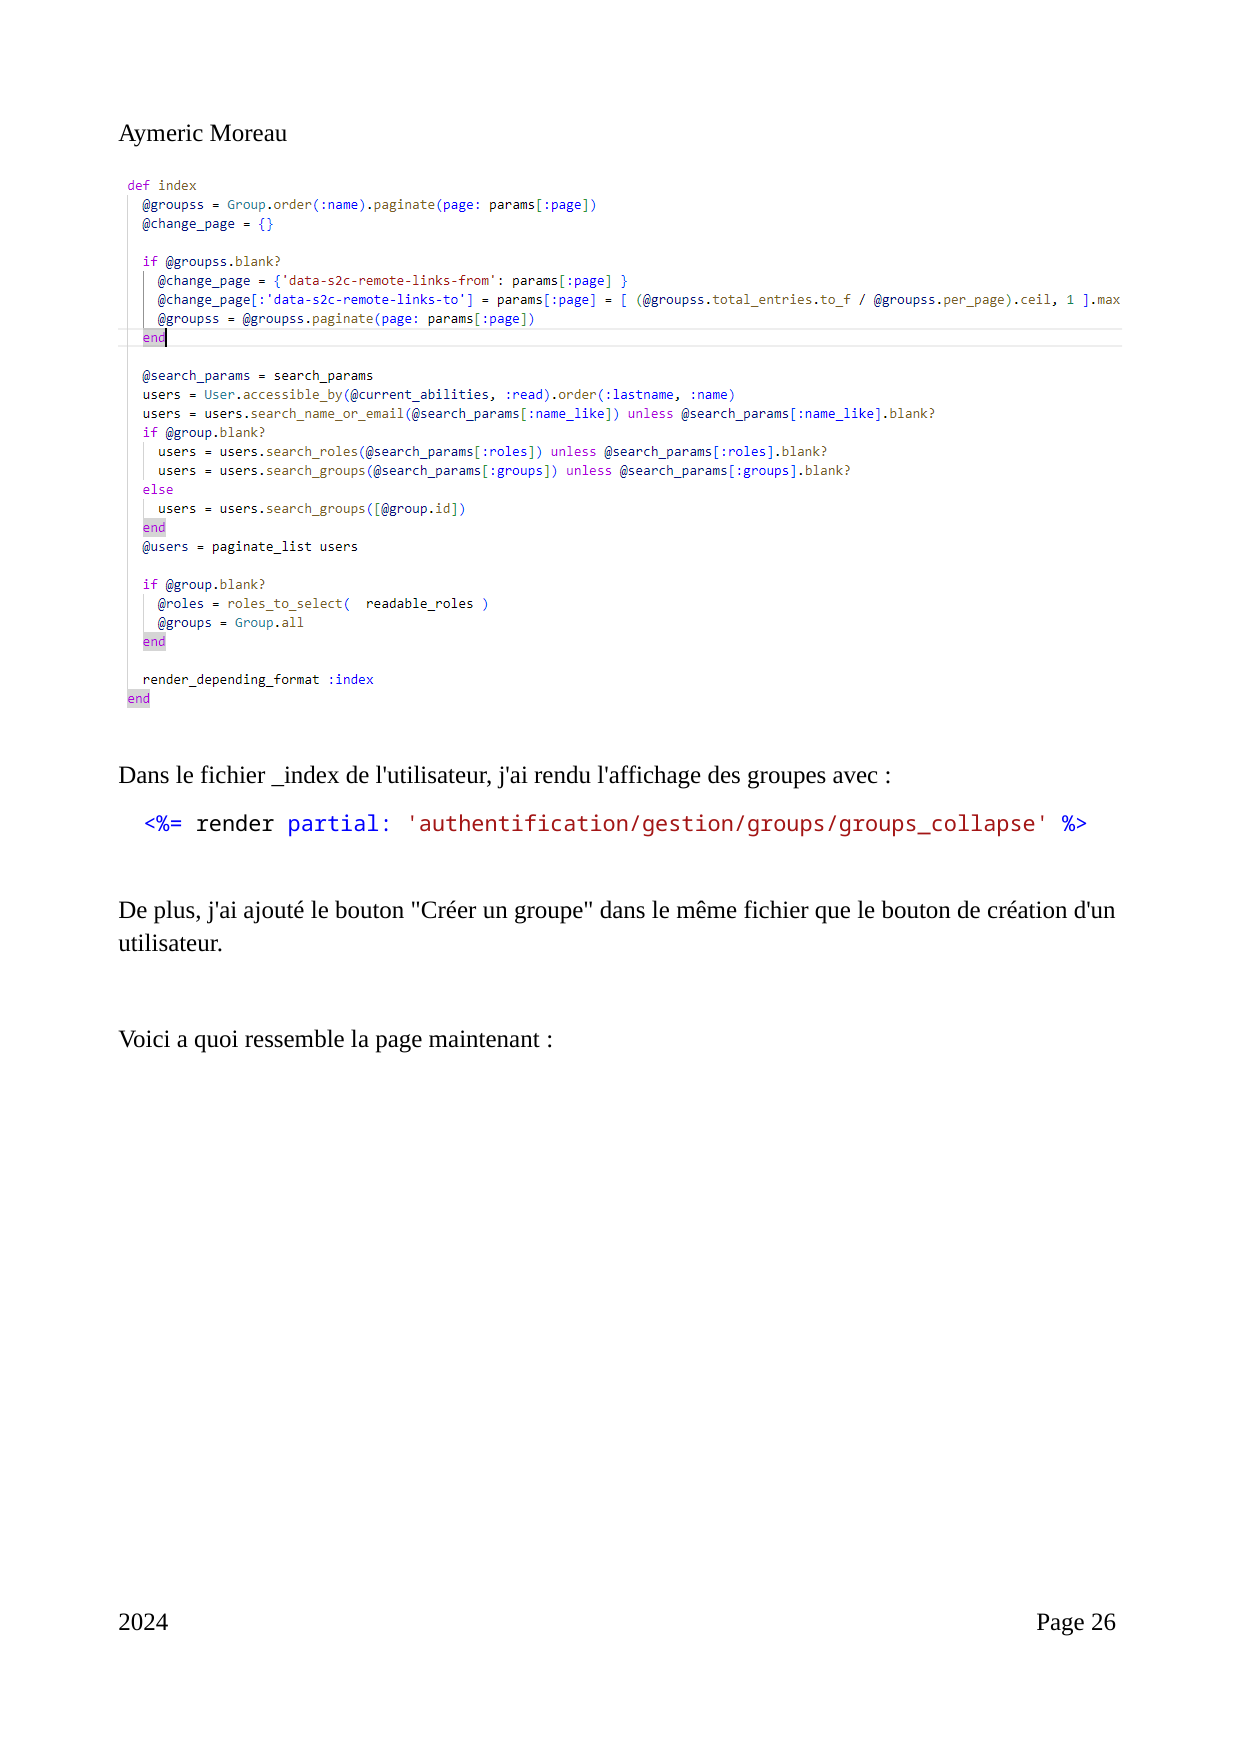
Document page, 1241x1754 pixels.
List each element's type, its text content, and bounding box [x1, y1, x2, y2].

text Dans le fichier _index de l'utilisateur, j'ai rendu l'affichage des groupes avec : [118, 761, 1122, 789]
text Voici a quoi ressemble la page maintenant : [118, 1024, 1122, 1052]
text De plus, j'ai ajouté le bouton "Créer un groupe" dans le même fichier que le bouton de création d'un utilisateur. [118, 896, 1122, 957]
picture [118, 176, 1123, 709]
text <%= render partial: 'authentification/gestion/groups/groups_collapse' %> [118, 808, 1122, 838]
